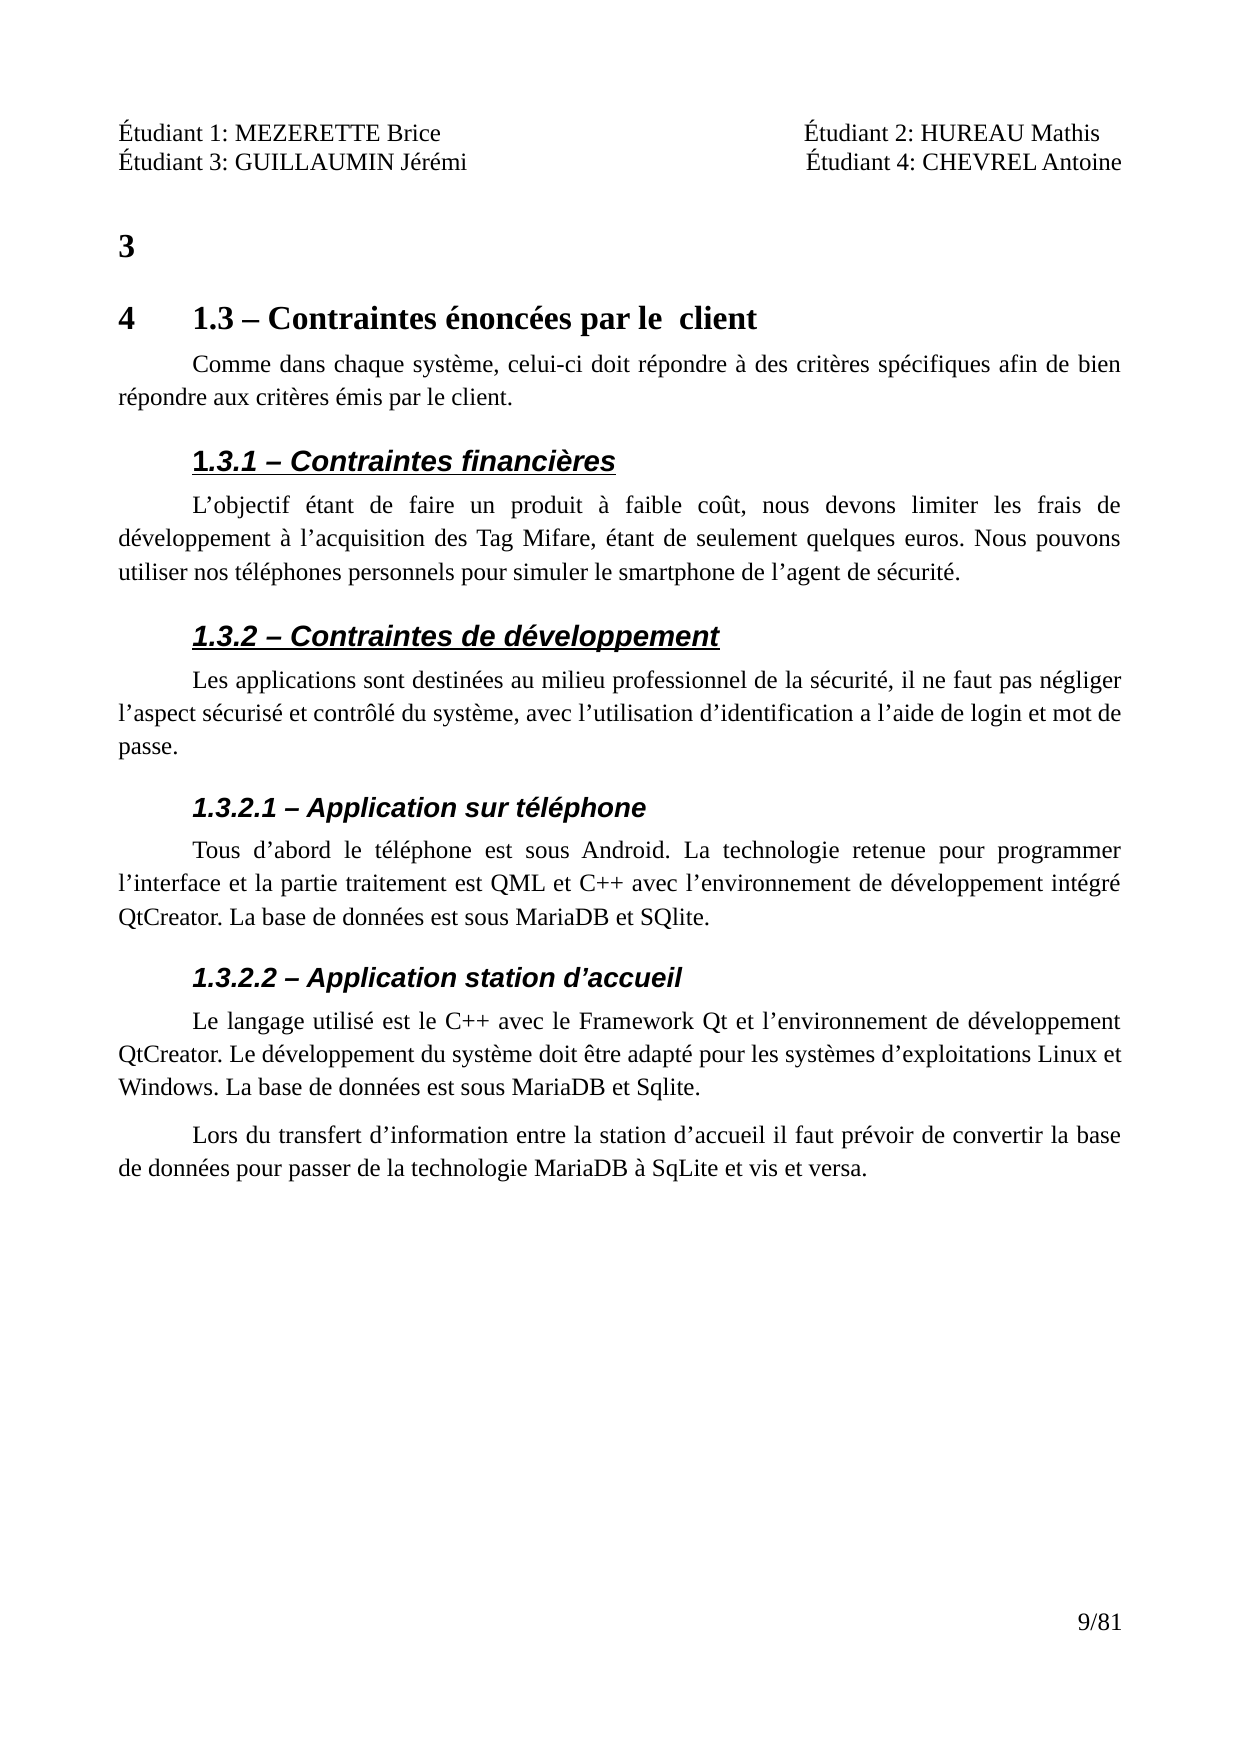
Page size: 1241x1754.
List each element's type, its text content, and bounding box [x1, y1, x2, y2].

subtitle 1.3.1 – Contraintes financières [118, 444, 1122, 478]
text Comme dans chaque système, celui-ci doit répondre à des critères spécifiques afin de bien répondre aux critères émis par le client. [118, 349, 1122, 411]
subtitle 1.3.2.2 – Application station d’accueil [118, 962, 1122, 993]
subtitle 1.3.2 – Contraintes de développement [118, 619, 1122, 652]
text Les applications sont destinées au milieu professionnel de la sécurité, il ne faut pas négliger l’aspect sécurisé et contrôlé du système, avec l’utilisation d’identification a l’aide de login et mot de passe. [118, 665, 1122, 760]
text L’objectif étant de faire un produit à faible coût, nous devons limiter les frais de développement à l’acquisition des Tag Mifare, étant de seulement quelques euros. Nous pouvons utiliser nos téléphones personnels pour simuler le smartphone de l’agent de sécurité. [118, 491, 1122, 585]
text Le langage utilisé est le C++ avec le Framework Qt et l’environnement de développement QtCreator. Le développement du système doit être adapté pour les systèmes d’exploitations Linux et Windows. La base de données est sous MariaDB et Sqlite. [118, 1006, 1122, 1101]
text Lors du transfert d’information entre la station d’accueil il faut prévoir de convertir la base de données pour passer de la technologie MariaDB à SqLite et vis et versa. [118, 1120, 1122, 1181]
subtitle 1.3 – Contraintes énoncées par le client [118, 298, 1122, 337]
text Tous d’abord le téléphone est sous Android. La technologie retenue pour programmer l’interface et la partie traitement est QML et C++ avec l’environnement de développement intégré QtCreator. La base de données est sous MariaDB et SQlite. [118, 836, 1122, 930]
subtitle 1.3.2.1 – Application sur téléphone [118, 791, 1122, 823]
